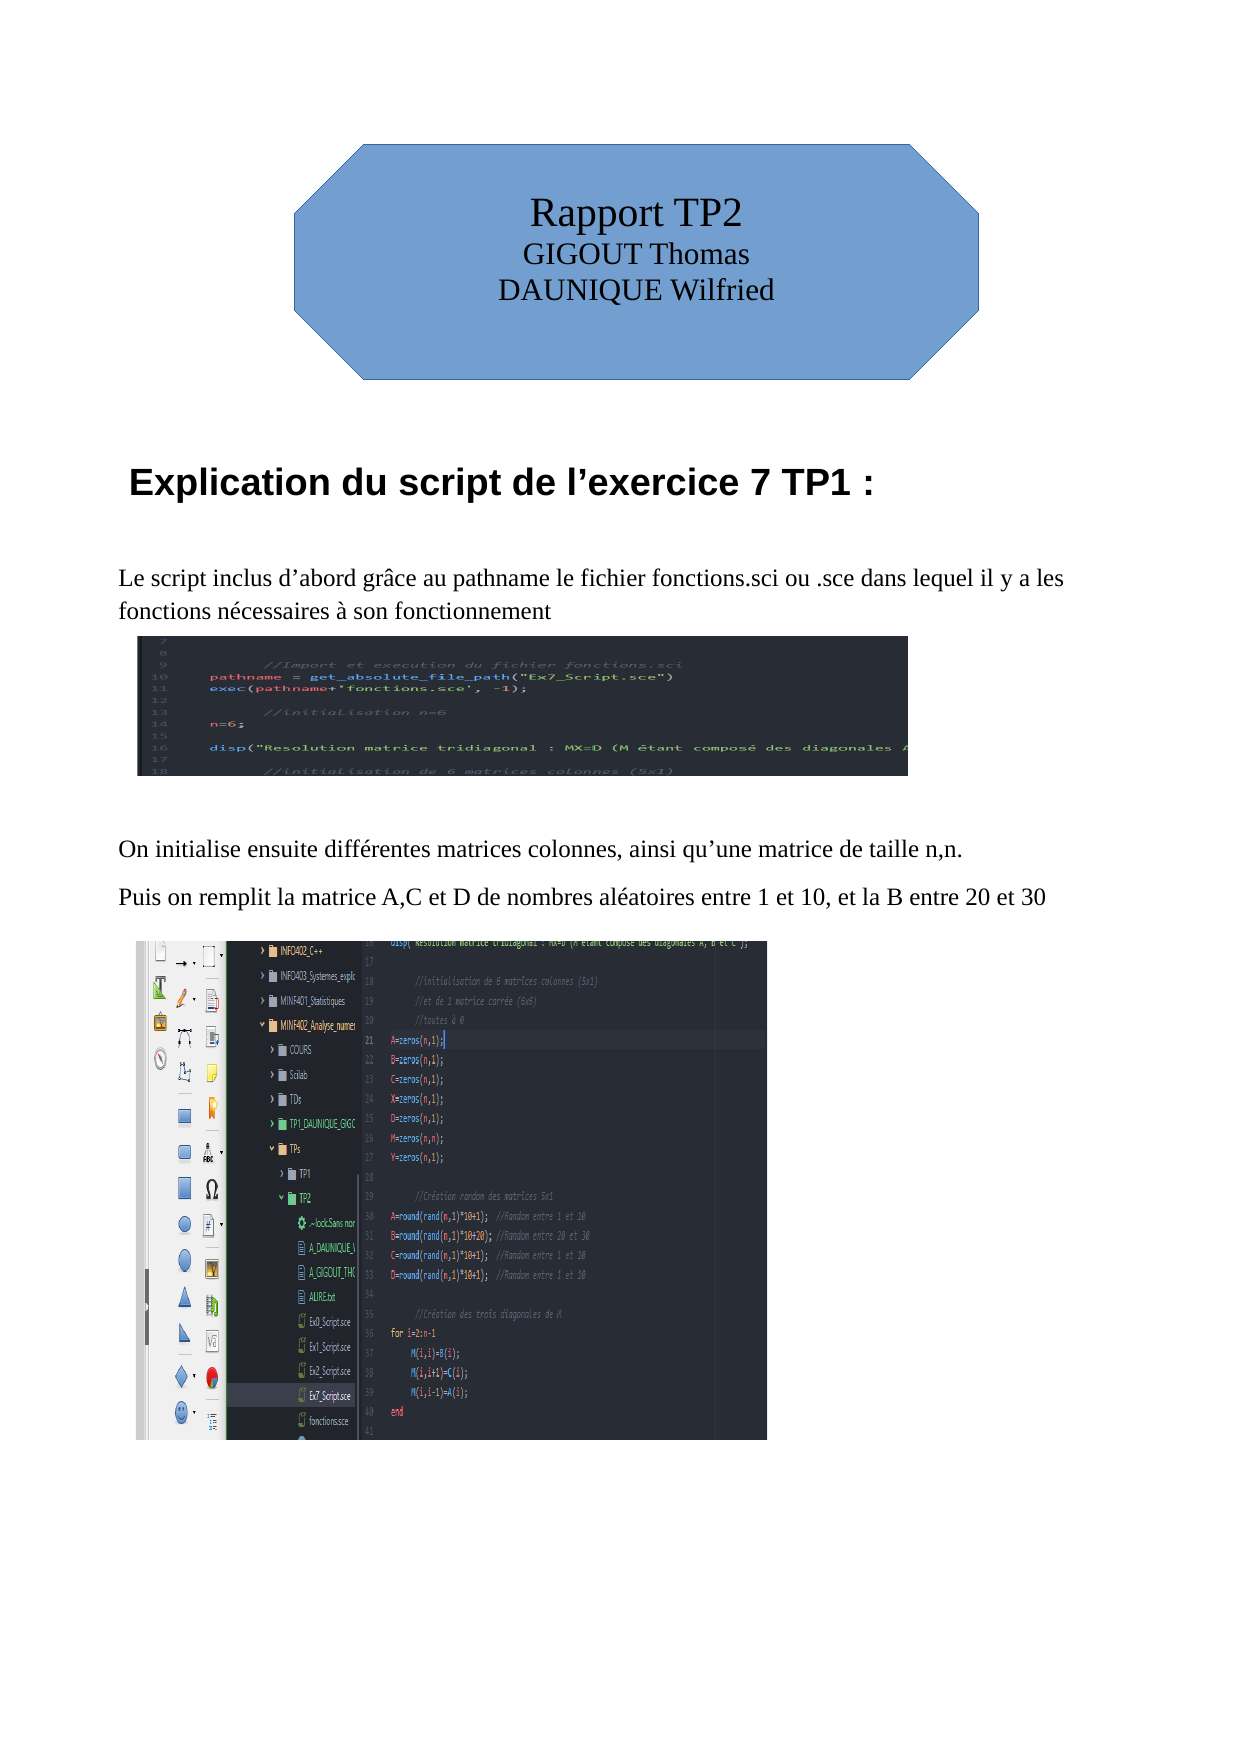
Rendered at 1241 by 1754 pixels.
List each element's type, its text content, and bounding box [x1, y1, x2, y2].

picture [491, 941, 638, 1440]
text Le script inclus d’abord grâce au pathname le fichier fonctions.sci ou .sce dans lequel il y a les fonctions nécessaires à son fonctionnement [118, 563, 1122, 625]
subtitle Explication du script de l’exercice 7 TP1 : [118, 459, 1122, 503]
picture [137, 636, 482, 752]
text Puis on remplit la matrice A,C et D de nombres aléatoires entre 1 et 10, et la B entre 20 et 30 [118, 882, 1122, 911]
text On initialise ensuite différentes matrices colonnes, ainsi qu’une matrice de taille n,n. [118, 834, 1122, 863]
